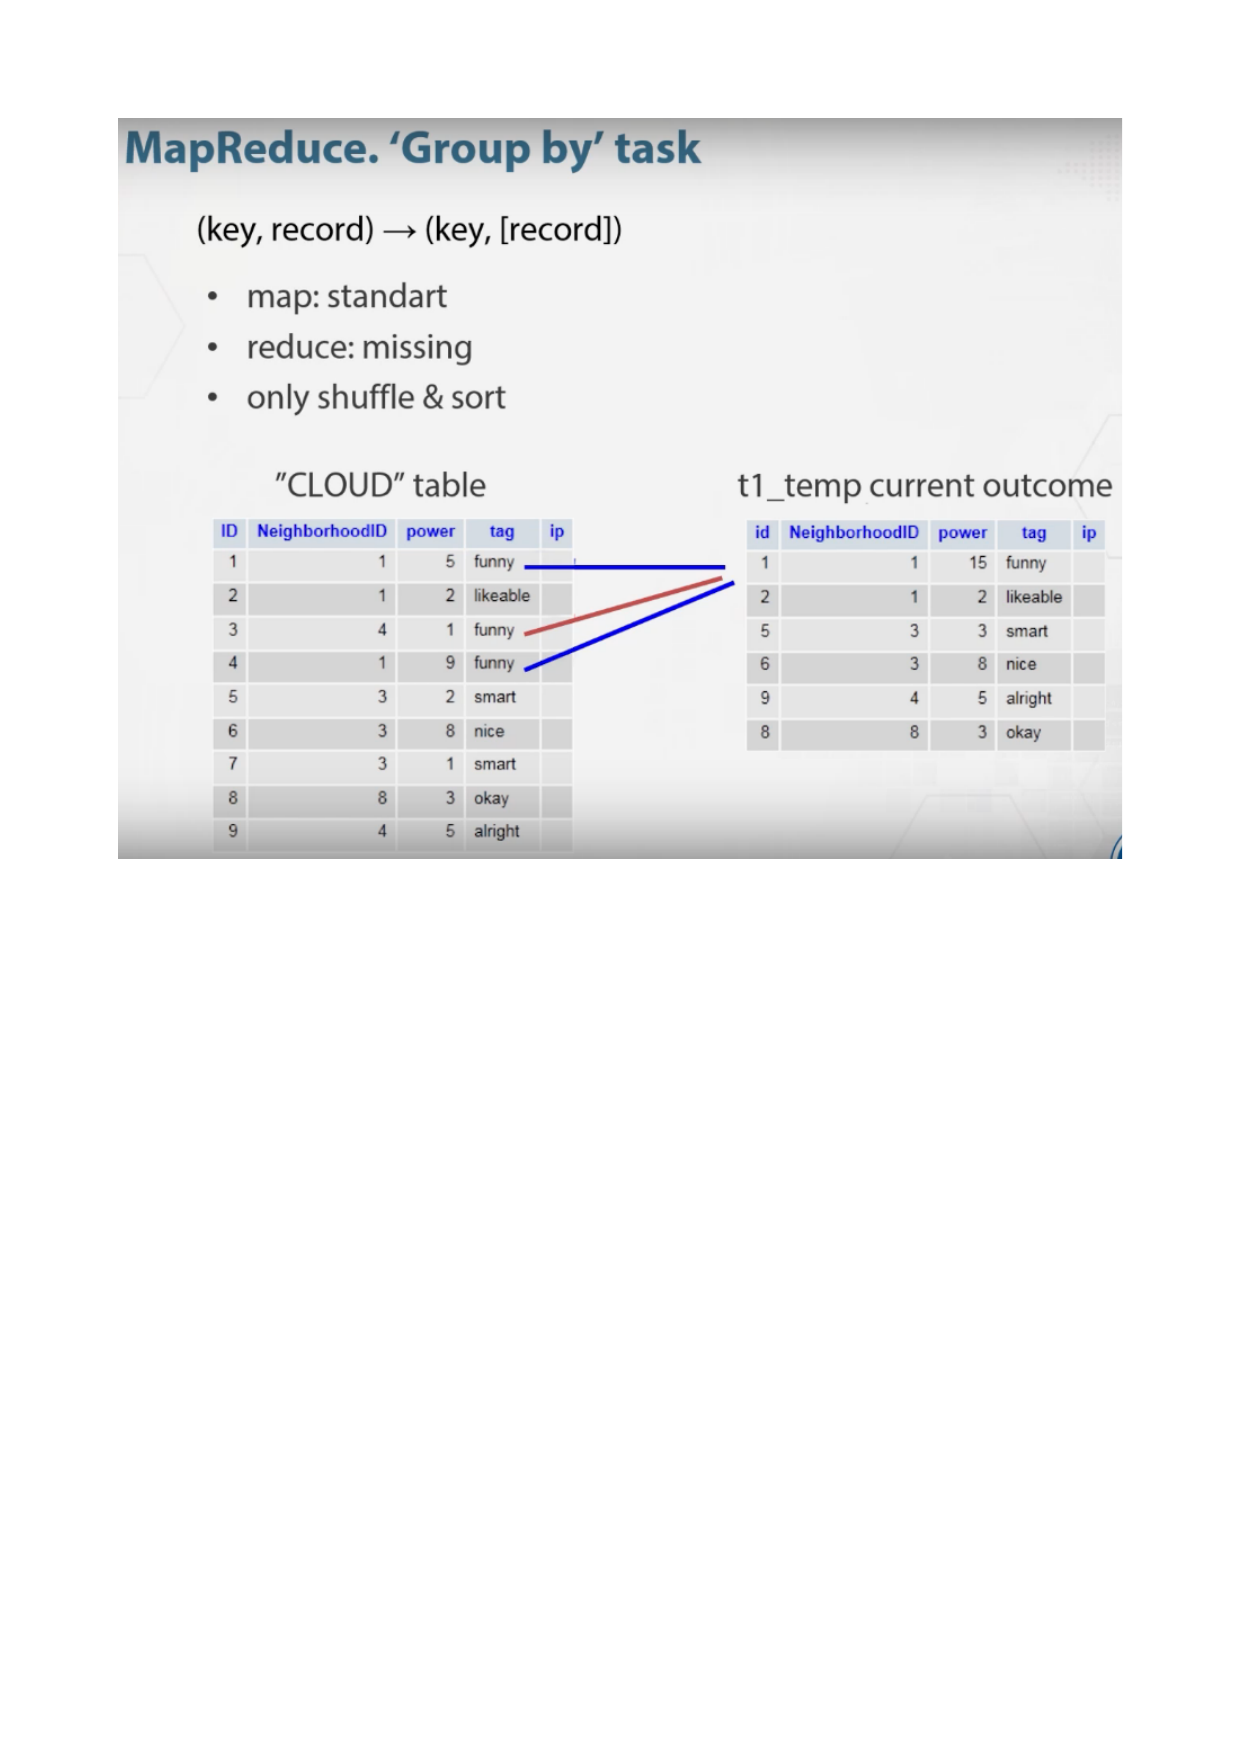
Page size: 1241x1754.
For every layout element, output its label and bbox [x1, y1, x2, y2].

picture [118, 118, 1123, 859]
